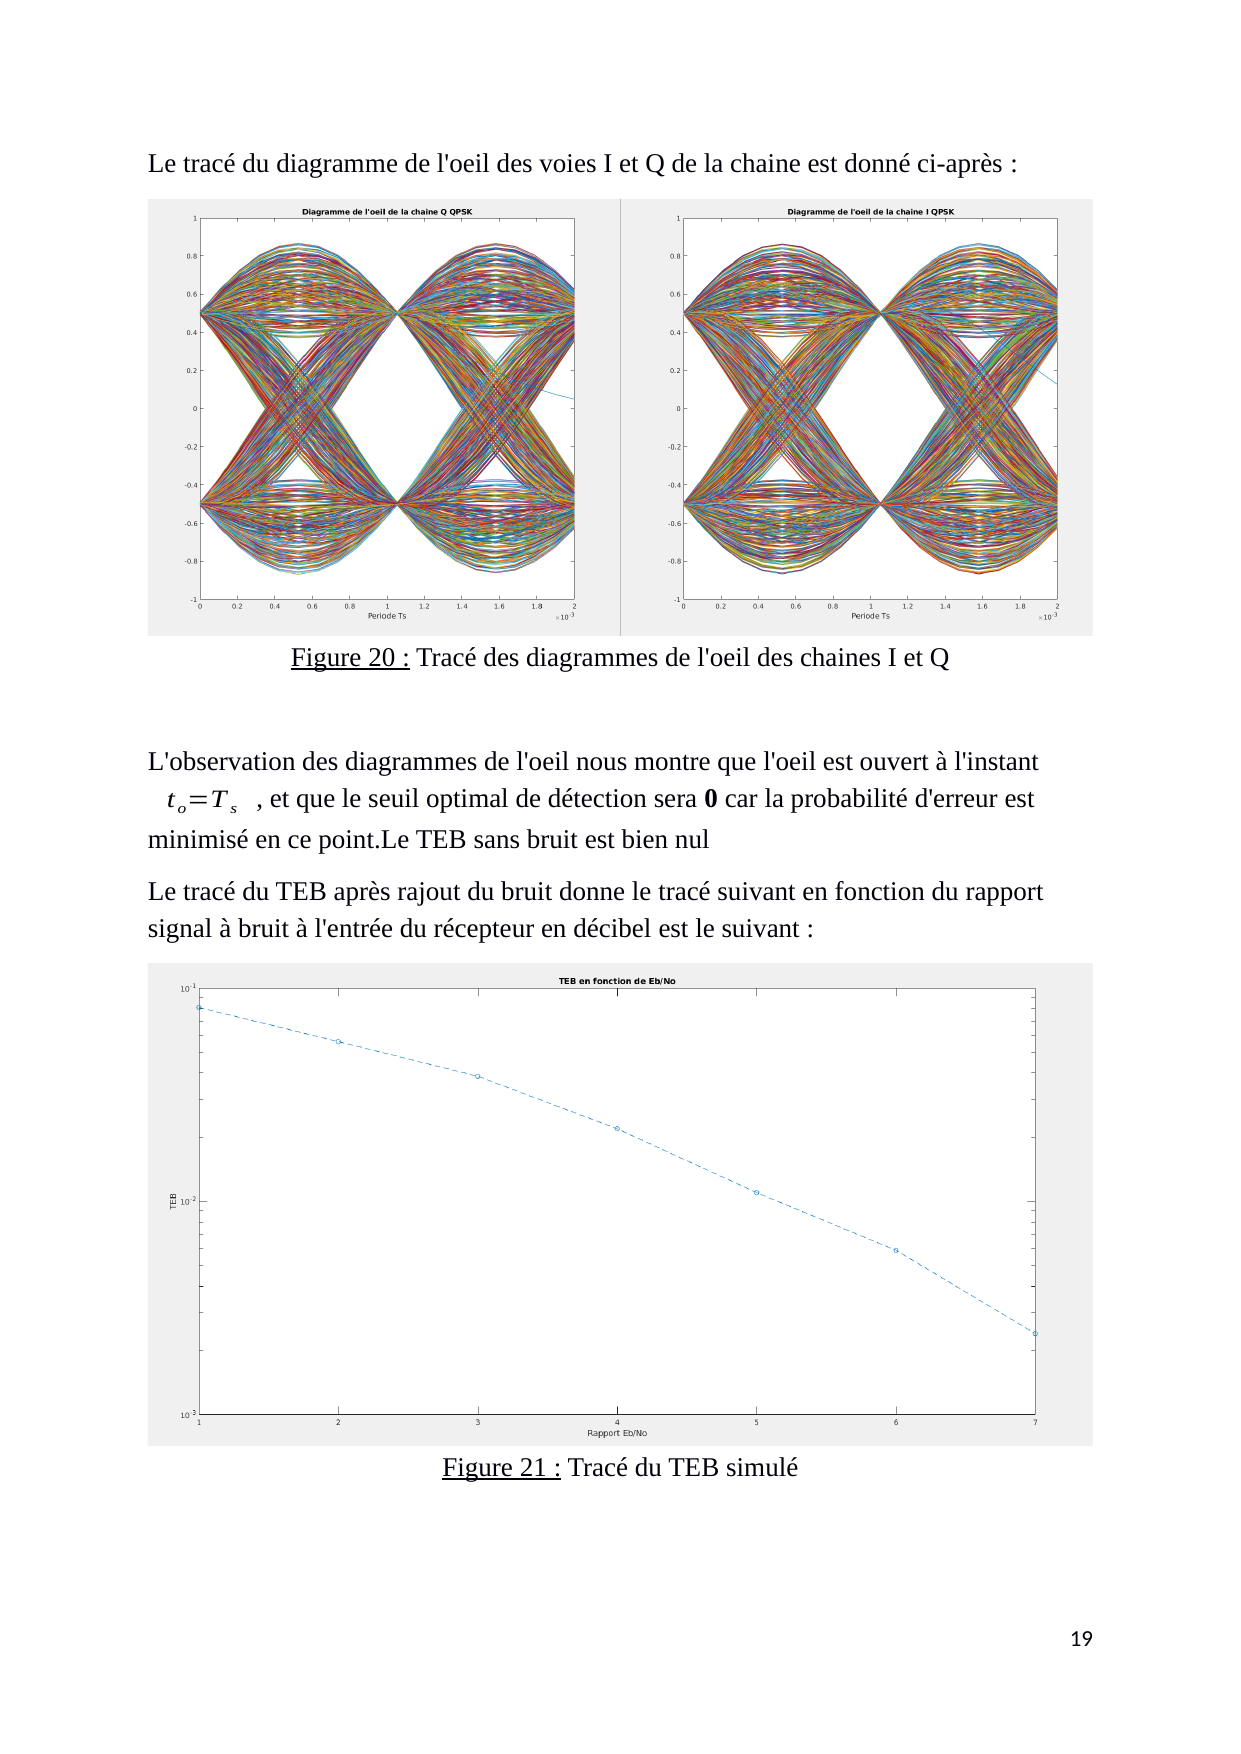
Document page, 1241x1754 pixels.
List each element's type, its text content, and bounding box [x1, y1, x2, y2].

text Le tracé du diagramme de l'oeil des voies I et Q de la chaine est donné ci-après : [148, 148, 1093, 179]
text Figure 20 : Tracé des diagrammes de l'oeil des chaines I et Q [148, 636, 1093, 672]
text L'observation des diagrammes de l'oeil nous montre que l'oeil est ouvert à l'instant , et que le seuil optimal de détection sera 0 car la probabilité d'erreur est minimisé en ce point.Le TEB sans bruit est bien nul [148, 745, 1093, 854]
picture [147, 963, 1093, 1446]
text Figure 21 : Tracé du TEB simulé [148, 1446, 1093, 1482]
text Le tracé du TEB après rajout du bruit donne le tracé suivant en fonction du rapport signal à bruit à l'entrée du récepteur en décibel est le suivant : [148, 875, 1093, 943]
picture [147, 199, 1093, 636]
